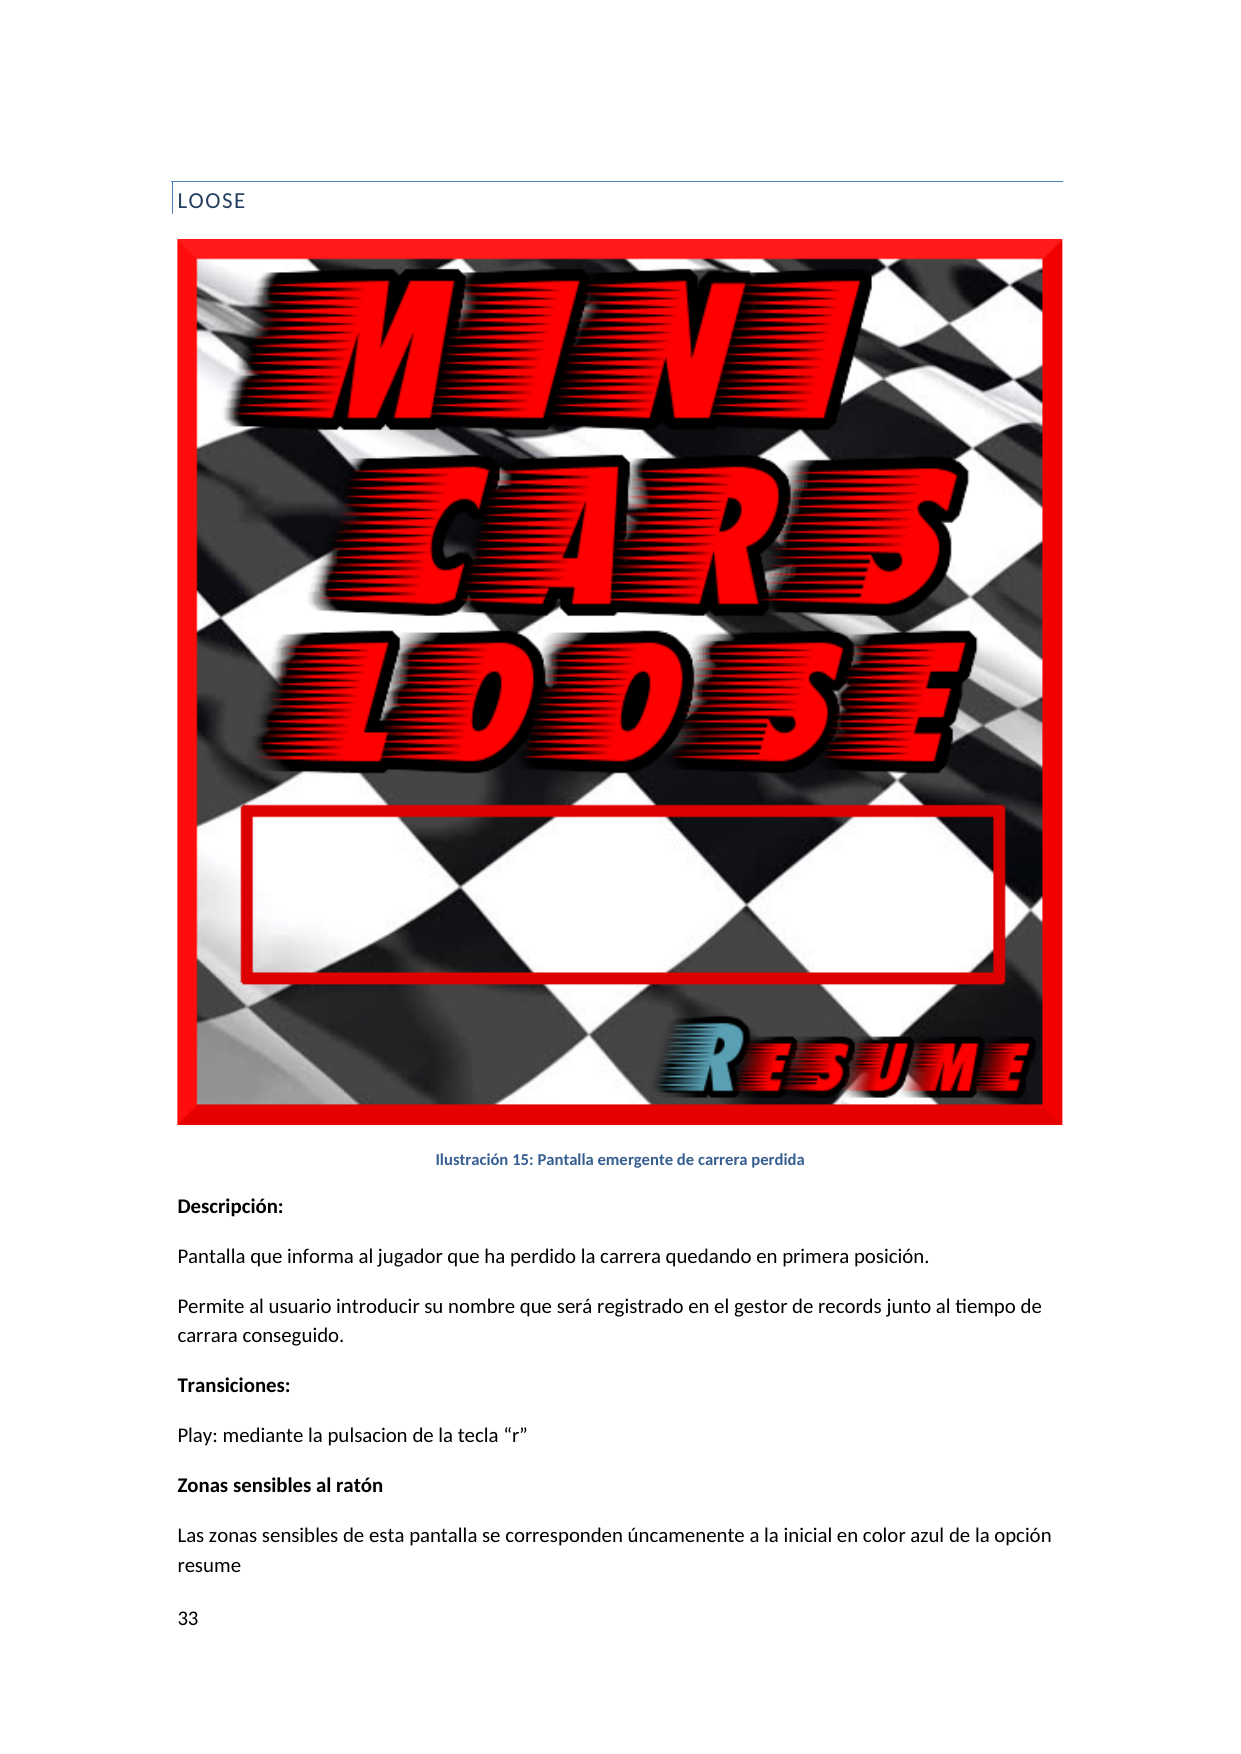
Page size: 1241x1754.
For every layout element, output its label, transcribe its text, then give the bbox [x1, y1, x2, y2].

text Ilustración 15: Pantalla emergente de carrera perdida [177, 1149, 1063, 1170]
subtitle LOOSE [173, 182, 1063, 214]
text Play: mediante la pulsacion de la tecla “r” [177, 1423, 1063, 1448]
text Descripción: [177, 1193, 1063, 1219]
text Zonas sensibles al ratón [177, 1473, 1063, 1498]
text Permite al usuario introducir su nombre que será registrado en el gestor de records junto al tiempo de carrara conseguido. [177, 1293, 1063, 1348]
text Transiciones: [177, 1373, 1063, 1398]
picture [177, 239, 1063, 1125]
text Las zonas sensibles de esta pantalla se corresponden úncamenente a la inicial en color azul de la opción resume [177, 1523, 1063, 1577]
text Pantalla que informa al jugador que ha perdido la carrera quedando en primera posición. [177, 1243, 1063, 1269]
